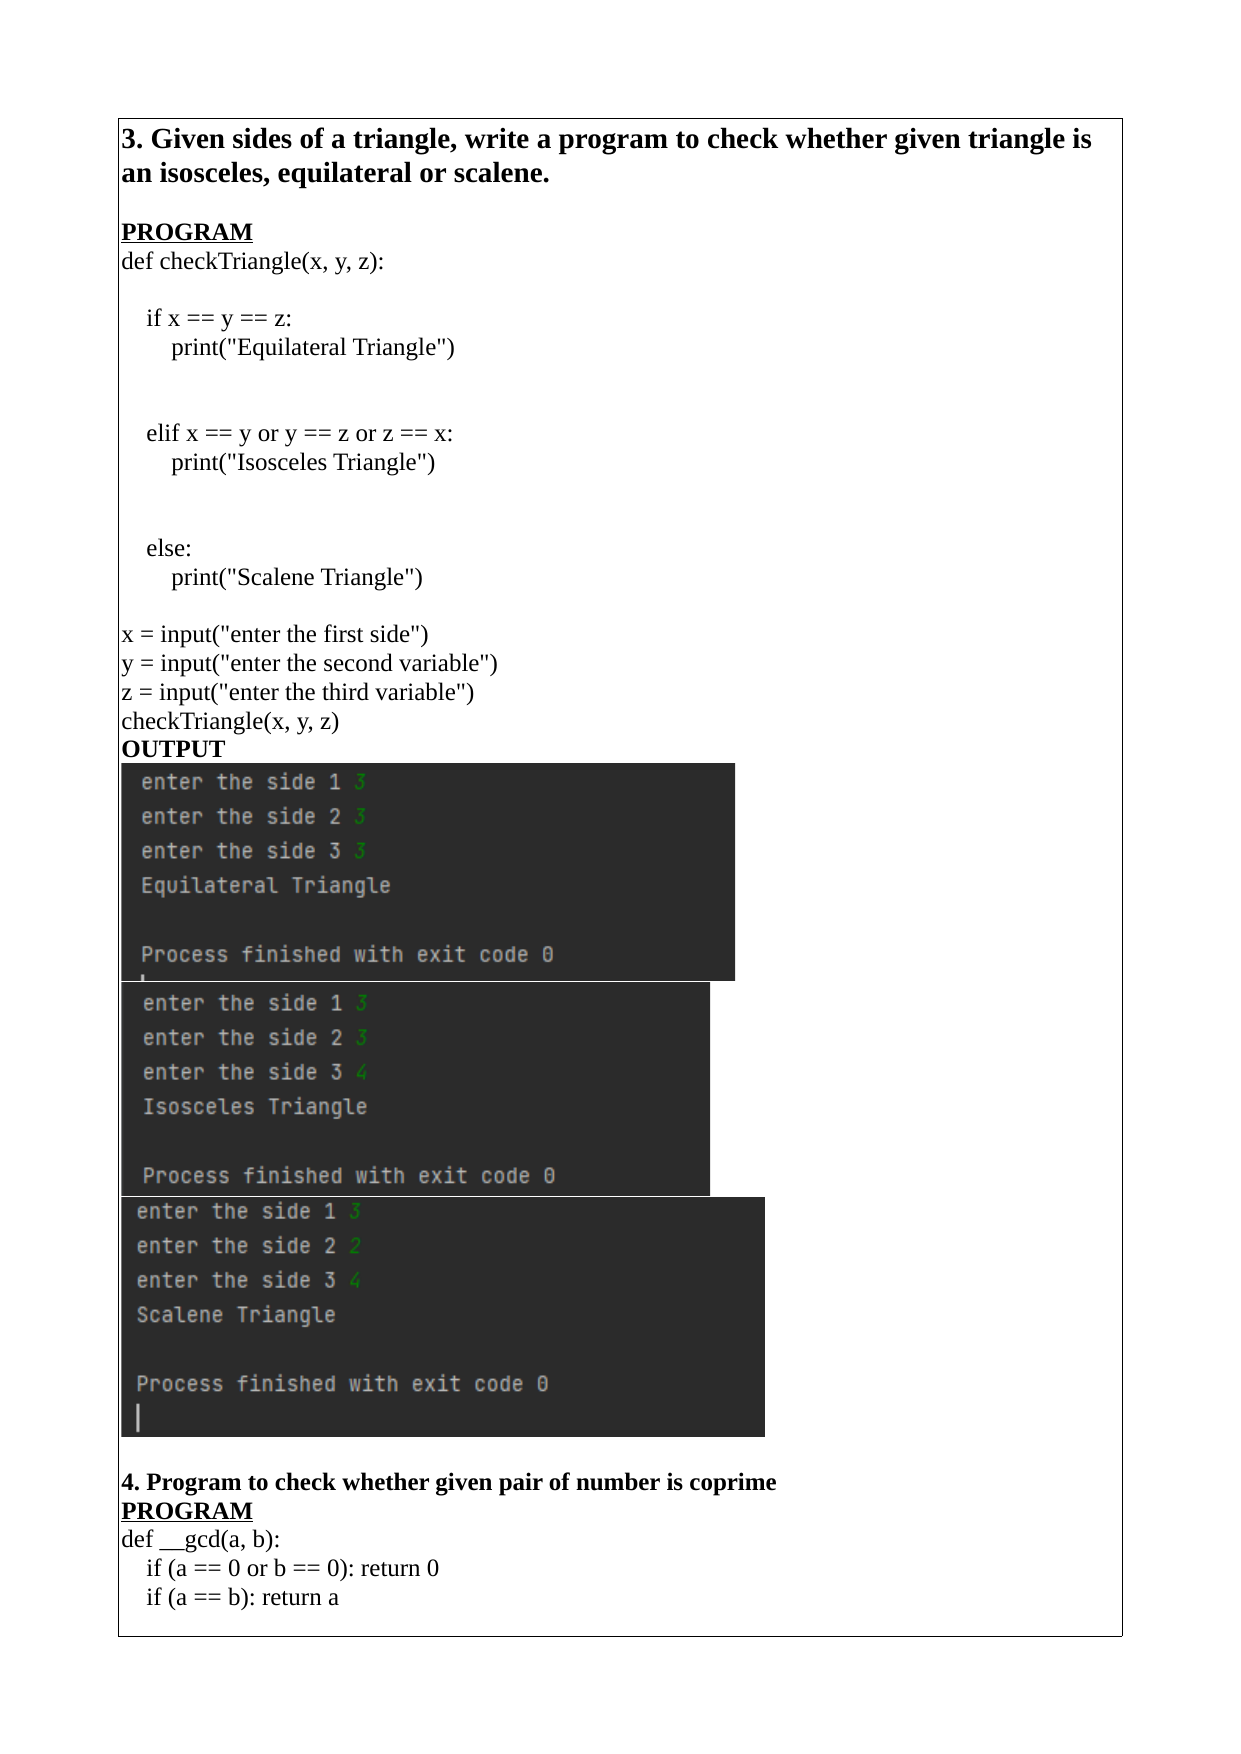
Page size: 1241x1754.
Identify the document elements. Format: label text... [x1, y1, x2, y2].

text print("Scalene Triangle") [121, 562, 1119, 591]
picture [121, 763, 736, 981]
text if (a == b): return a [121, 1582, 1119, 1611]
text PROGRAM [121, 1496, 1119, 1524]
text if x == y == z: [121, 303, 1119, 332]
picture [121, 982, 711, 1196]
picture [121, 1197, 765, 1437]
text PROGRAM [121, 217, 1119, 246]
text if (a == 0 or b == 0): return 0 [121, 1553, 1119, 1582]
text x = input("enter the first side") [121, 619, 1119, 648]
text print("Equilateral Triangle") [121, 332, 1119, 361]
text checkTriangle(x, y, z) [121, 706, 1119, 734]
text OUTPUT [121, 734, 1119, 763]
text print("Isosceles Triangle") [121, 447, 1119, 476]
text y = input("enter the second variable") [121, 648, 1119, 677]
text def checkTriangle(x, y, z): [121, 246, 1119, 274]
text 4. Program to check whether given pair of number is coprime [121, 1467, 1119, 1496]
text def __gcd(a, b): [121, 1524, 1119, 1553]
text else: [121, 533, 1119, 562]
text elif x == y or y == z or z == x: [121, 418, 1119, 447]
text z = input("enter the third variable") [121, 677, 1119, 706]
text 3. Given sides of a triangle, write a program to check whether given triangle is an isosceles, equilateral or scalene. [121, 121, 1119, 188]
